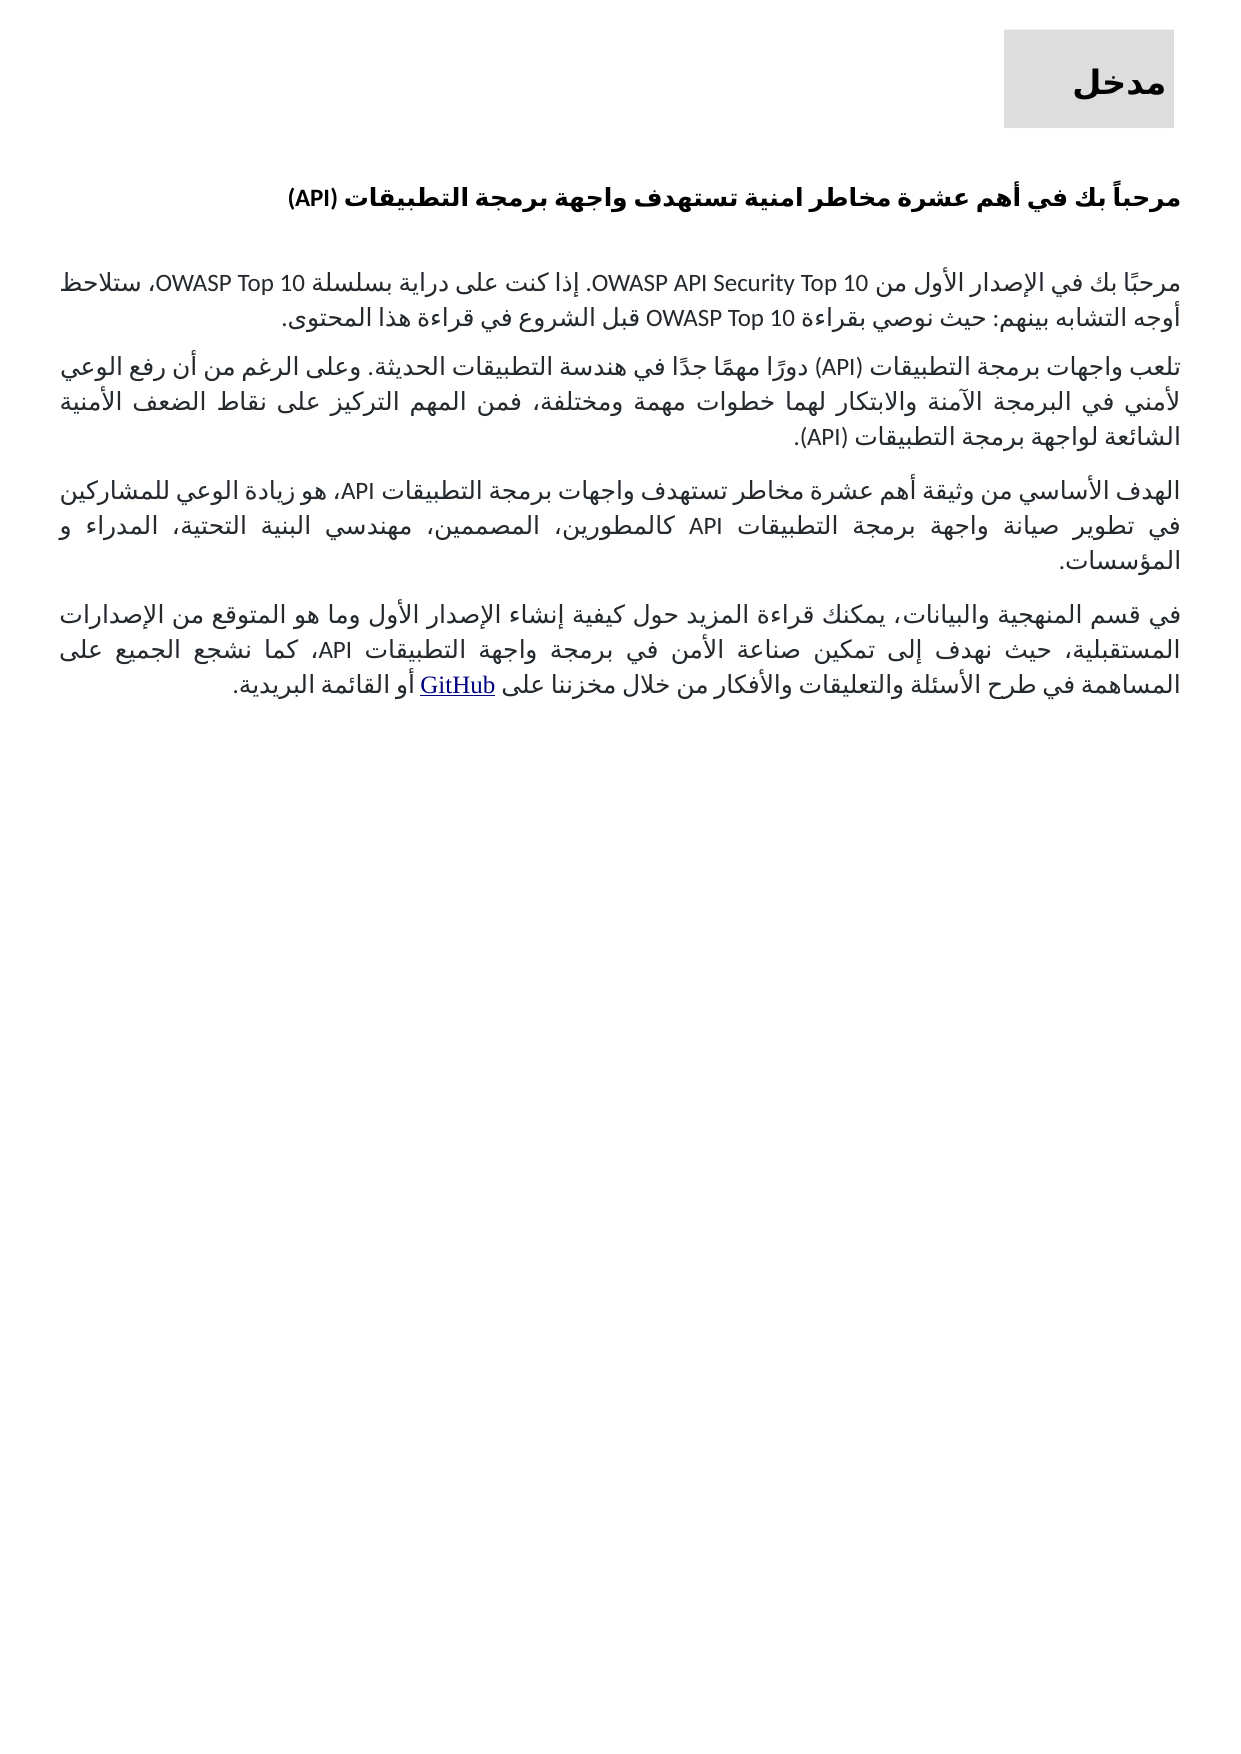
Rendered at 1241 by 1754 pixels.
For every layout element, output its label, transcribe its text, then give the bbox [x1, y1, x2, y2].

text تلعب واجهات برمجة التطبيقات (API) دورًا مهمًا جدًا في هندسة التطبيقات الحديثة. وعلى الرغم من أن رفع الوعي لأمني في البرمجة الآمنة والابتكار لهما خطوات مهمة ومختلفة، فمن المهم التركيز على نقاط الضعف الأمنية الشائعة لواجهة برمجة التطبيقات (API). [59, 351, 1181, 452]
text مرحباً بك في أهم عشرة مخاطر امنية تستهدف واجهة برمجة التطبيقات (API) [59, 182, 1181, 213]
text مرحبًا بك في الإصدار الأول من OWASP API Security Top 10. إذا كنت على دراية بسلسلة OWASP Top 10، ستلاحظ أوجه التشابه بينهم: حيث نوصي بقراءة OWASP Top 10 قبل الشروع في قراءة هذا المحتوى. [59, 232, 1181, 332]
text الهدف الأساسي من وثيقة أهم عشرة مخاطر تستهدف واجهات برمجة التطبيقات API، هو زيادة الوعي للمشاركين في تطوير صيانة واجهة برمجة التطبيقات API كالمطورين، المصممين، مهندسي البنية التحتية، المدراء و المؤسسات. [59, 475, 1181, 576]
text في قسم المنهجية والبيانات، يمكنك قراءة المزيد حول كيفية إنشاء الإصدار الأول وما هو المتوقع من الإصدارات المستقبلية، حيث نهدف إلى تمكين صناعة الأمن في برمجة واجهة التطبيقات API، كما نشجع الجميع على المساهمة في طرح الأسئلة والتعليقات والأفكار من خلال مخزننا على GitHub أو القائمة البريدية. [59, 599, 1181, 699]
